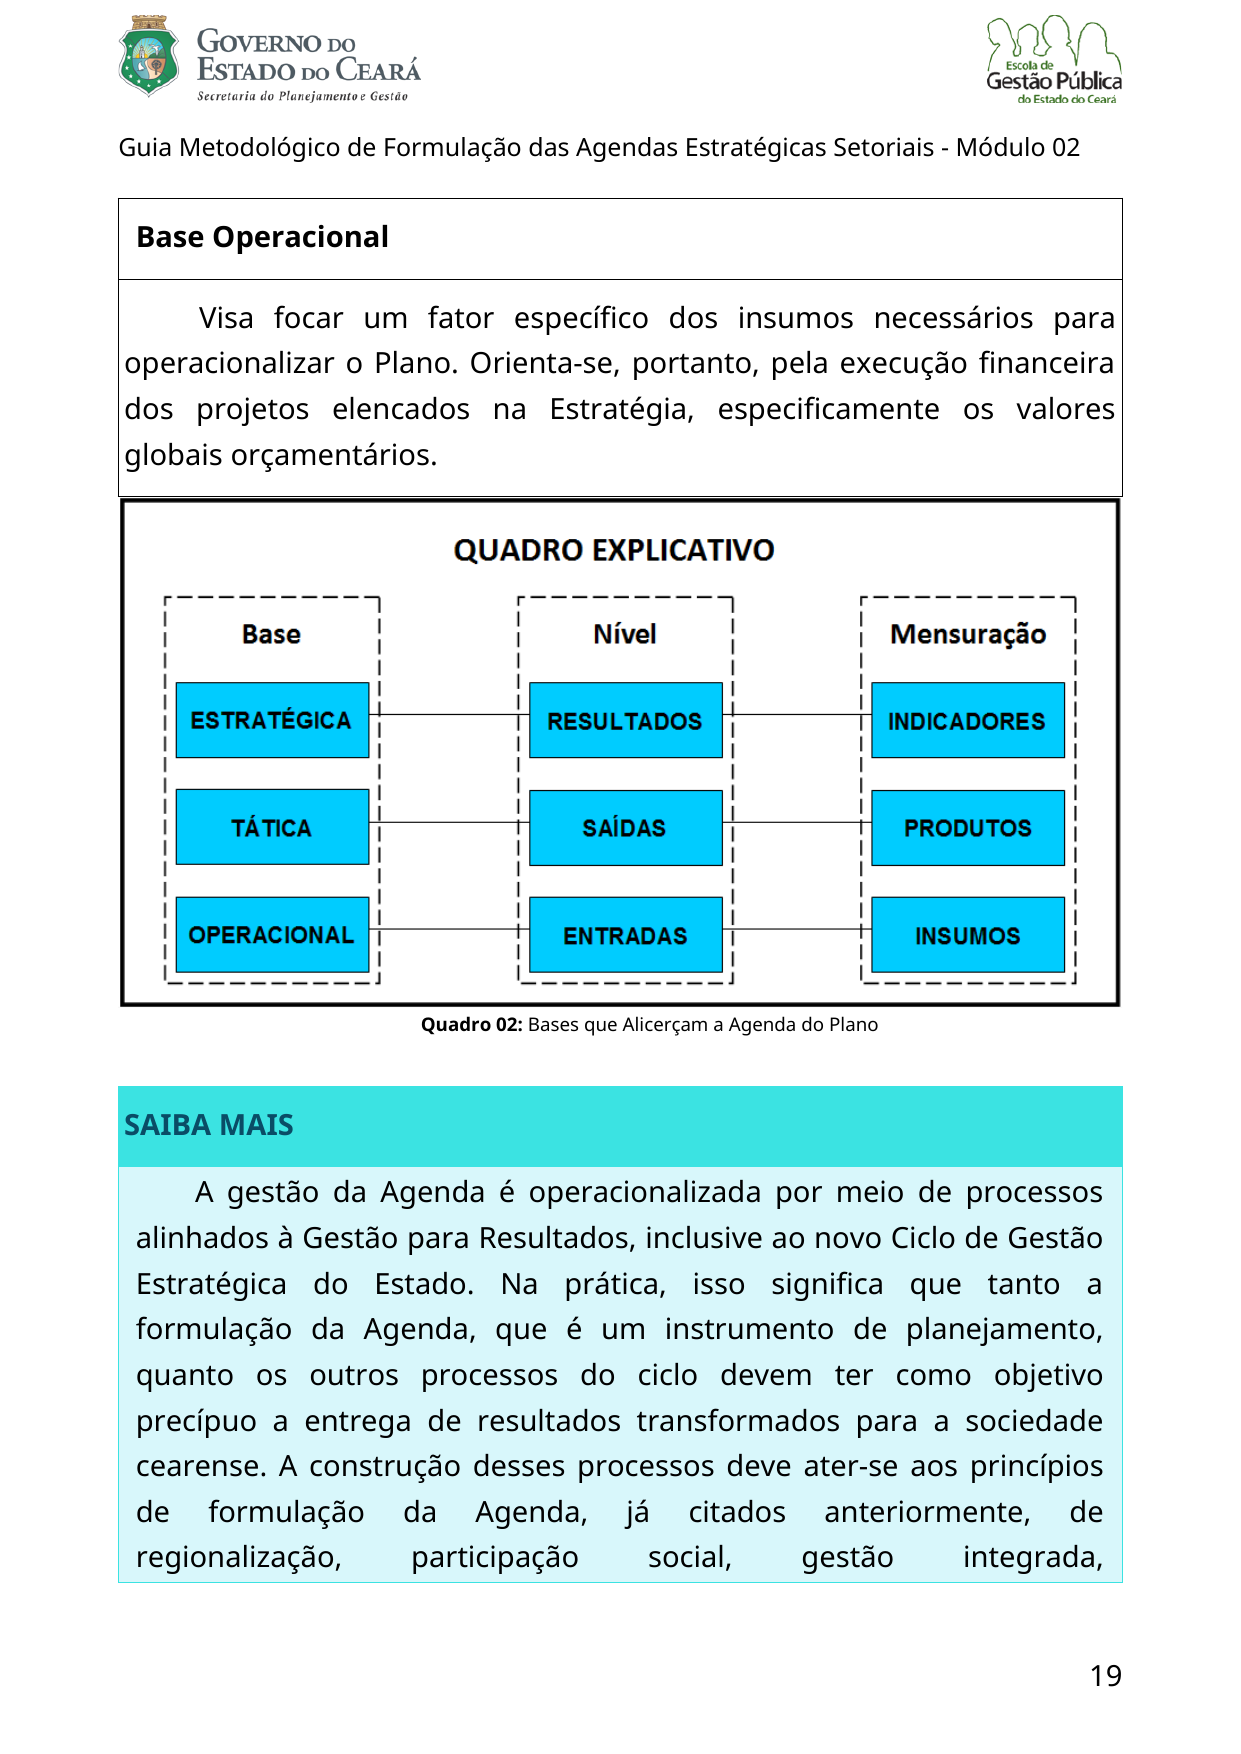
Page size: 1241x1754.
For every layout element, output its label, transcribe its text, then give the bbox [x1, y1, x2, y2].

text Quadro 02: Bases que Alicerçam a Agenda do Plano [118, 1008, 1122, 1037]
table_cell Visa focar um fator específico dos insumos necessários para operacionalizar o Plano. Orienta-se, portanto, pela execução financeira dos projetos elencados na Estratégia, especificamente os valores globais orçamentários. [119, 280, 1122, 496]
table_header SAIBA MAIS [119, 1087, 1122, 1166]
picture [118, 15, 1122, 103]
picture [118, 497, 1123, 1008]
table_cell A gestão da Agenda é operacionalizada por meio de processos alinhados à Gestão para Resultados, inclusive ao novo Ciclo de Gestão Estratégica do Estado. Na prática, isso significa que tanto a formulação da Agenda, que é um instrumento de planejamento, quanto os outros processos do ciclo devem ter como objetivo precípuo a entrega de resultados transformados para a sociedade cearense. A construção desses processos deve ater-se aos princípios de formulação da Agenda, já citados anteriormente, de regionalização, participação social, gestão integrada, [119, 1167, 1122, 1582]
table_cell Base Operacional [119, 199, 1122, 278]
